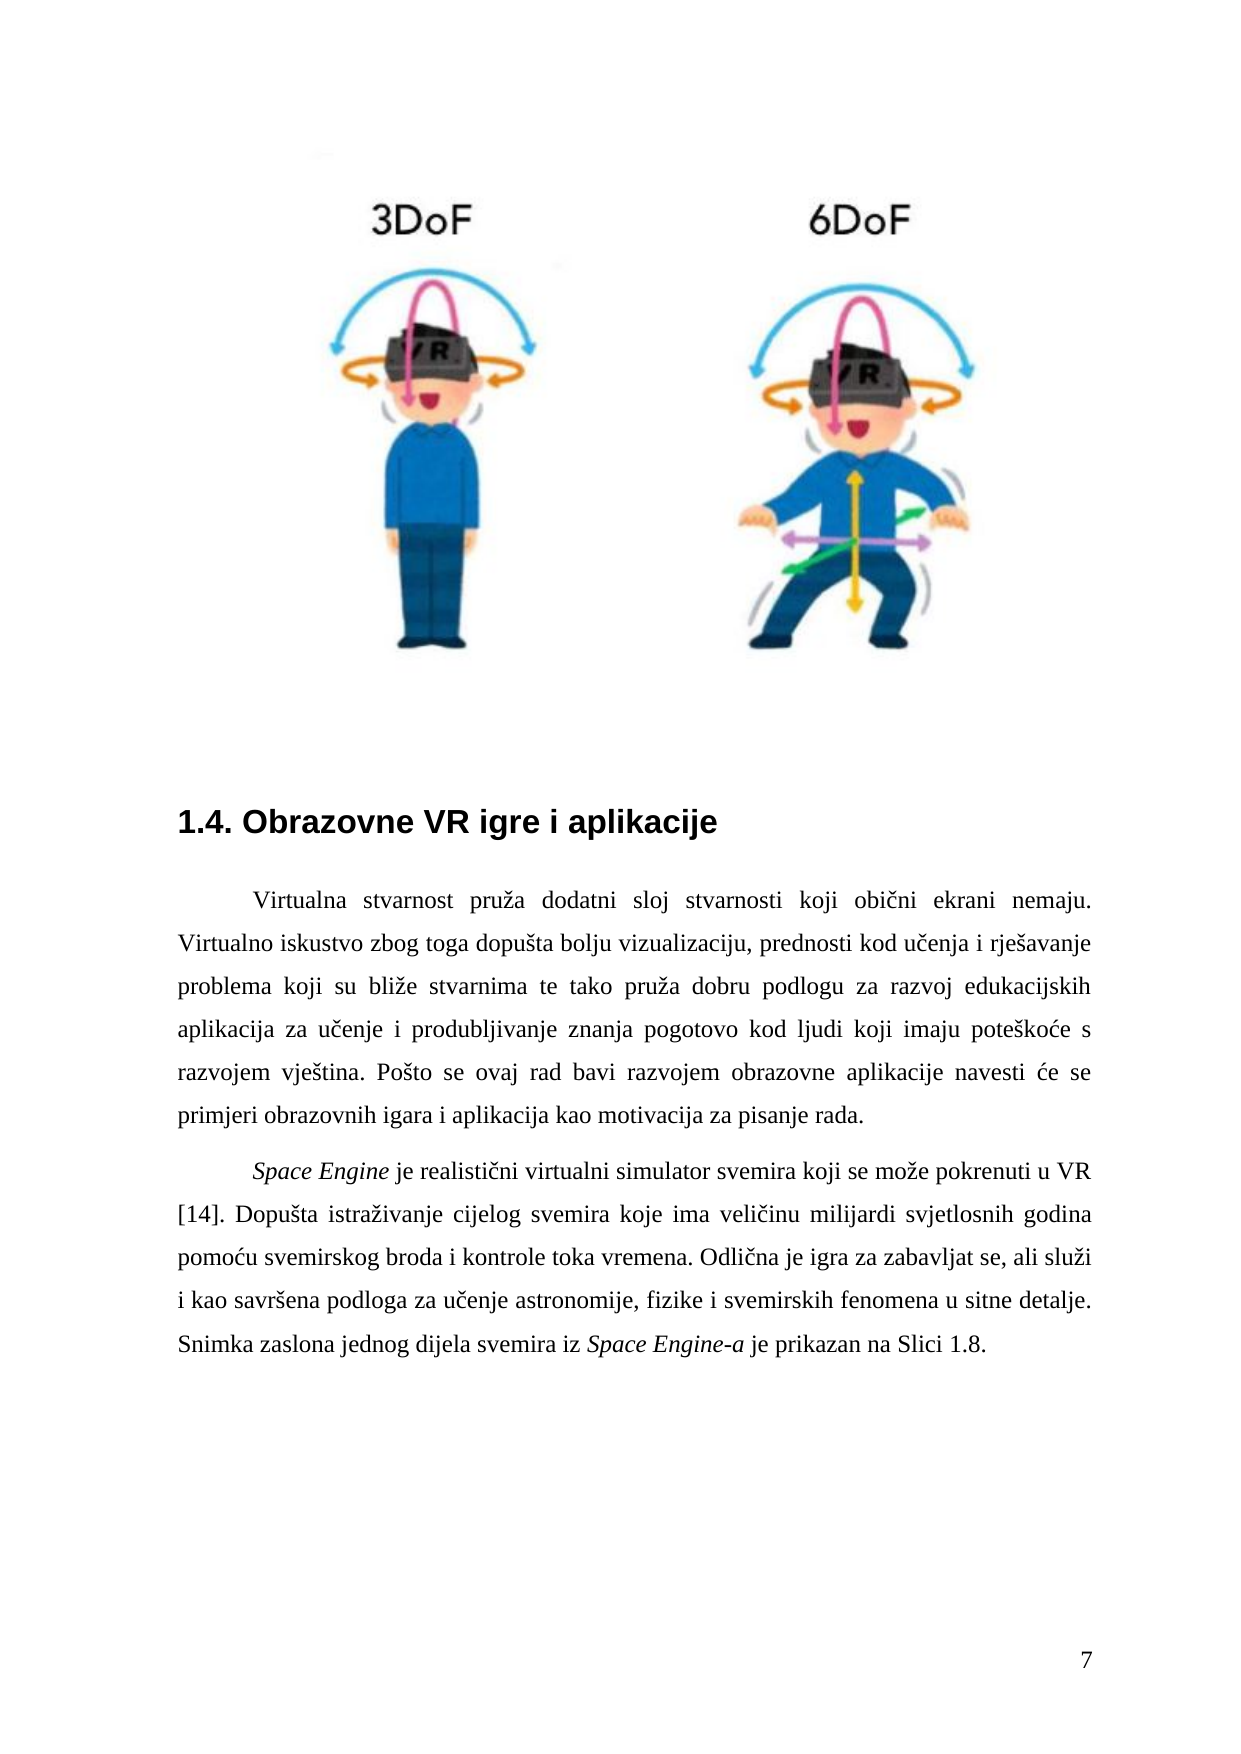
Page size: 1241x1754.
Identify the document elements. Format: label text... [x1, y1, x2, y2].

text Virtualna stvarnost pruža dodatni sloj stvarnosti koji obični ekrani nemaju. Virtualno iskustvo zbog toga dopušta bolju vizualizaciju, prednosti kod učenja i rješavanje problema koji su bliže stvarnima te tako pruža dobru podlogu za razvoj edukacijskih aplikacija za učenje i produbljivanje znanja pogotovo kod ljudi koji imaju poteškoće s razvojem vještina. Pošto se ovaj rad bavi razvojem obrazovne aplikacije navesti će se primjeri obrazovnih igara i aplikacija kao motivacija za pisanje rada. [177, 885, 1092, 1129]
text Space Engine je realistični virtualni simulator svemira koji se može pokrenuti u VR [14]. Dopušta istraživanje cijelog svemira koje ima veličinu milijardi svjetlosnih godina pomoću svemirskog broda i kontrole toka vremena. Odlična je igra za zabavljat se, ali služi i kao savršena podloga za učenje astronomije, fizike i svemirskih fenomena u sitne detalje. Snimka zaslona jednog dijela svemira iz Space Engine-a je prikazan na Slici 1.8. [177, 1156, 1092, 1357]
picture [271, 147, 999, 682]
subtitle 1.4. Obrazovne VR igre i aplikacije [177, 802, 1092, 841]
